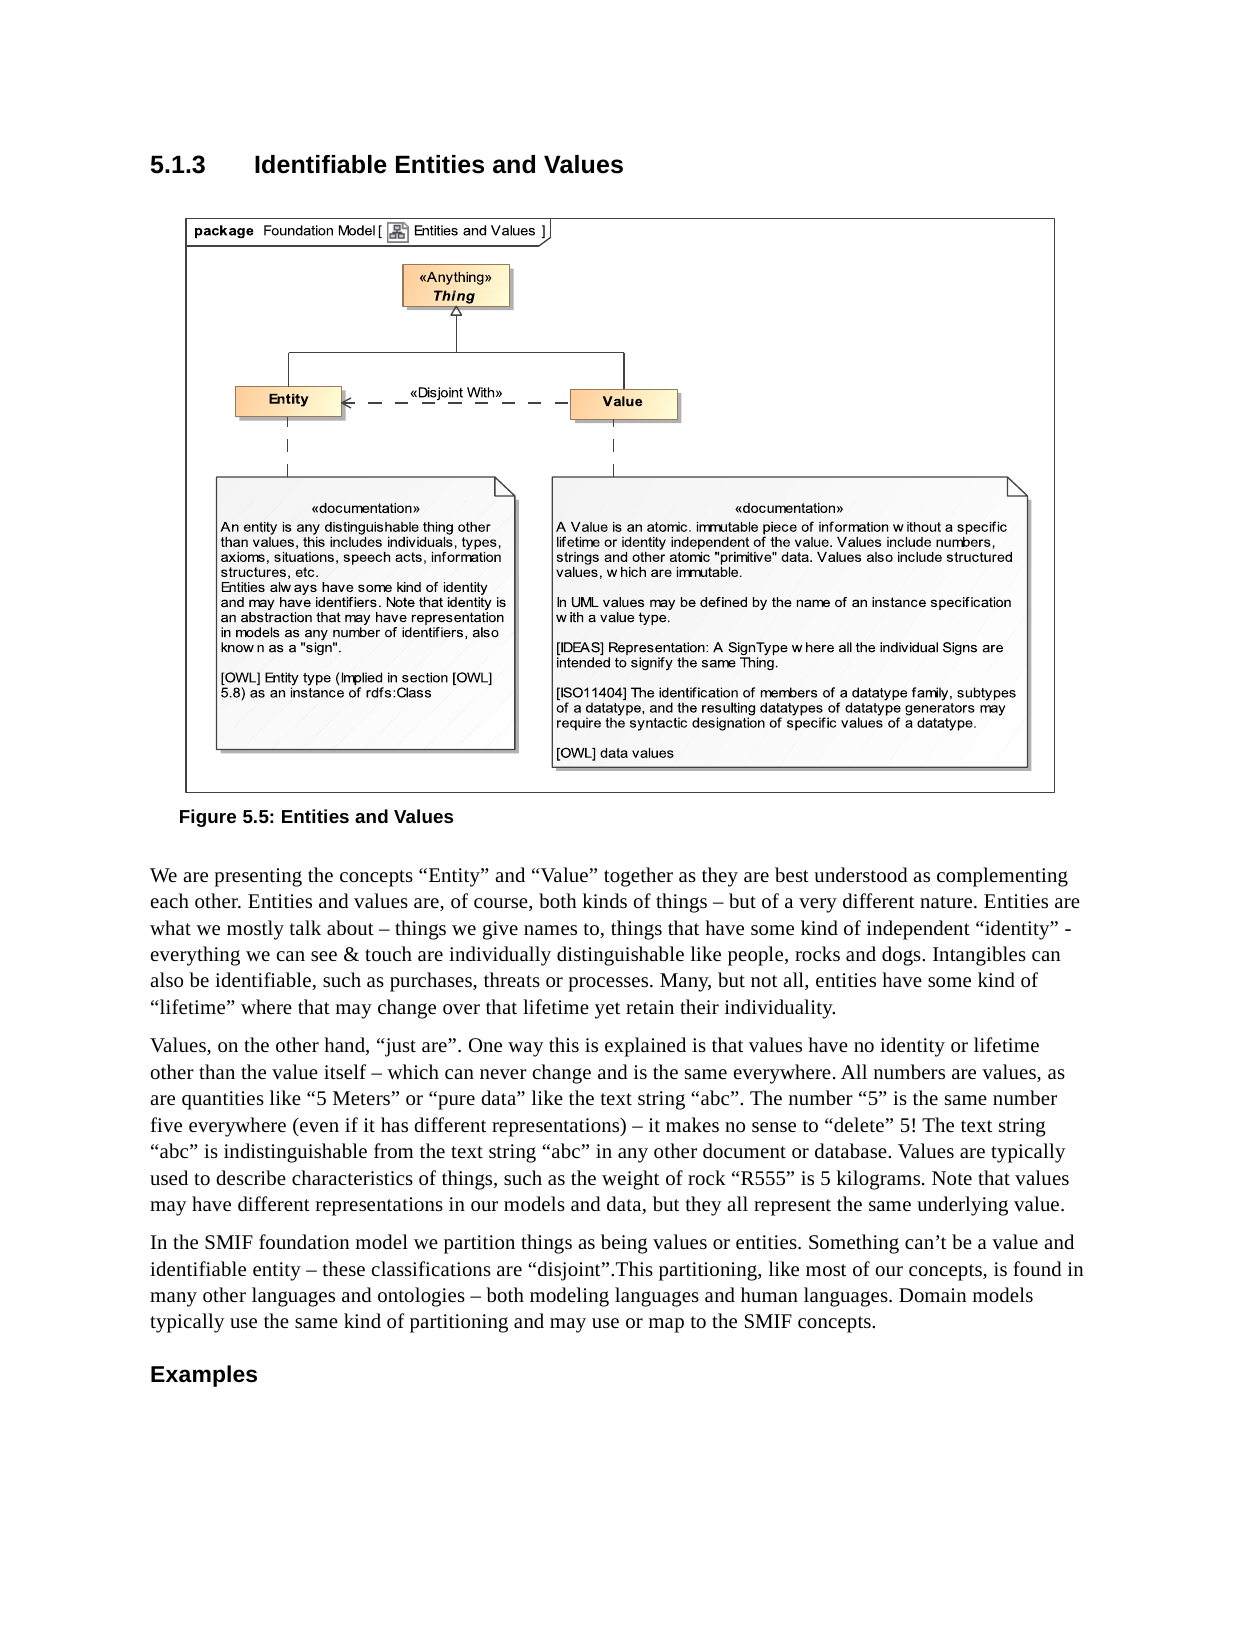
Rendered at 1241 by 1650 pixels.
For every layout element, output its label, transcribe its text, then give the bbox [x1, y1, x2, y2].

text Figure 5.5: Entities and Values [179, 799, 1061, 827]
subtitle Identifiable Entities and Values [150, 150, 1090, 179]
text In the SMIF foundation model we partition things as being values or entities. Something can’t be a value and identifiable entity – these classifications are “disjoint”.This partitioning, like most of our concepts, is found in many other languages and ontologies – both modeling languages and human languages. Domain models typically use the same kind of partitioning and may use or map to the SMIF concepts. [150, 1230, 1090, 1333]
text Values, on the other hand, “just are”. One way this is explained is that values have no identity or lifetime other than the value itself – which can never change and is the same everywhere. All numbers are values, as are quantities like “5 Meters” or “pure data” like the text string “abc”. The number “5” is the same number five everywhere (even if it has different representations) – it makes no sense to “delete” 5! The text string “abc” is indistinguishable from the text string “abc” in any other document or database. Values are typically used to describe characteristics of things, such as the weight of rock “R555” is 5 kilograms. Note that values may have different representations in our models and data, but they all represent the same underlying value. [150, 1033, 1090, 1216]
text Examples [150, 1361, 1090, 1388]
text We are presenting the concepts “Entity” and “Value” together as they are best understood as complementing each other. Entities and values are, of course, both kinds of things – but of a very different nature. Entities are what we mostly talk about – things we give names to, things that have some kind of independent “identity” - everything we can see & touch are individually distinguishable like people, rocks and dogs. Intangibles can also be identifiable, such as purchases, threats or processes. Many, but not all, entities have some kind of “lifetime” where that may change over that lifetime yet retain their individuality. [150, 194, 1090, 1019]
